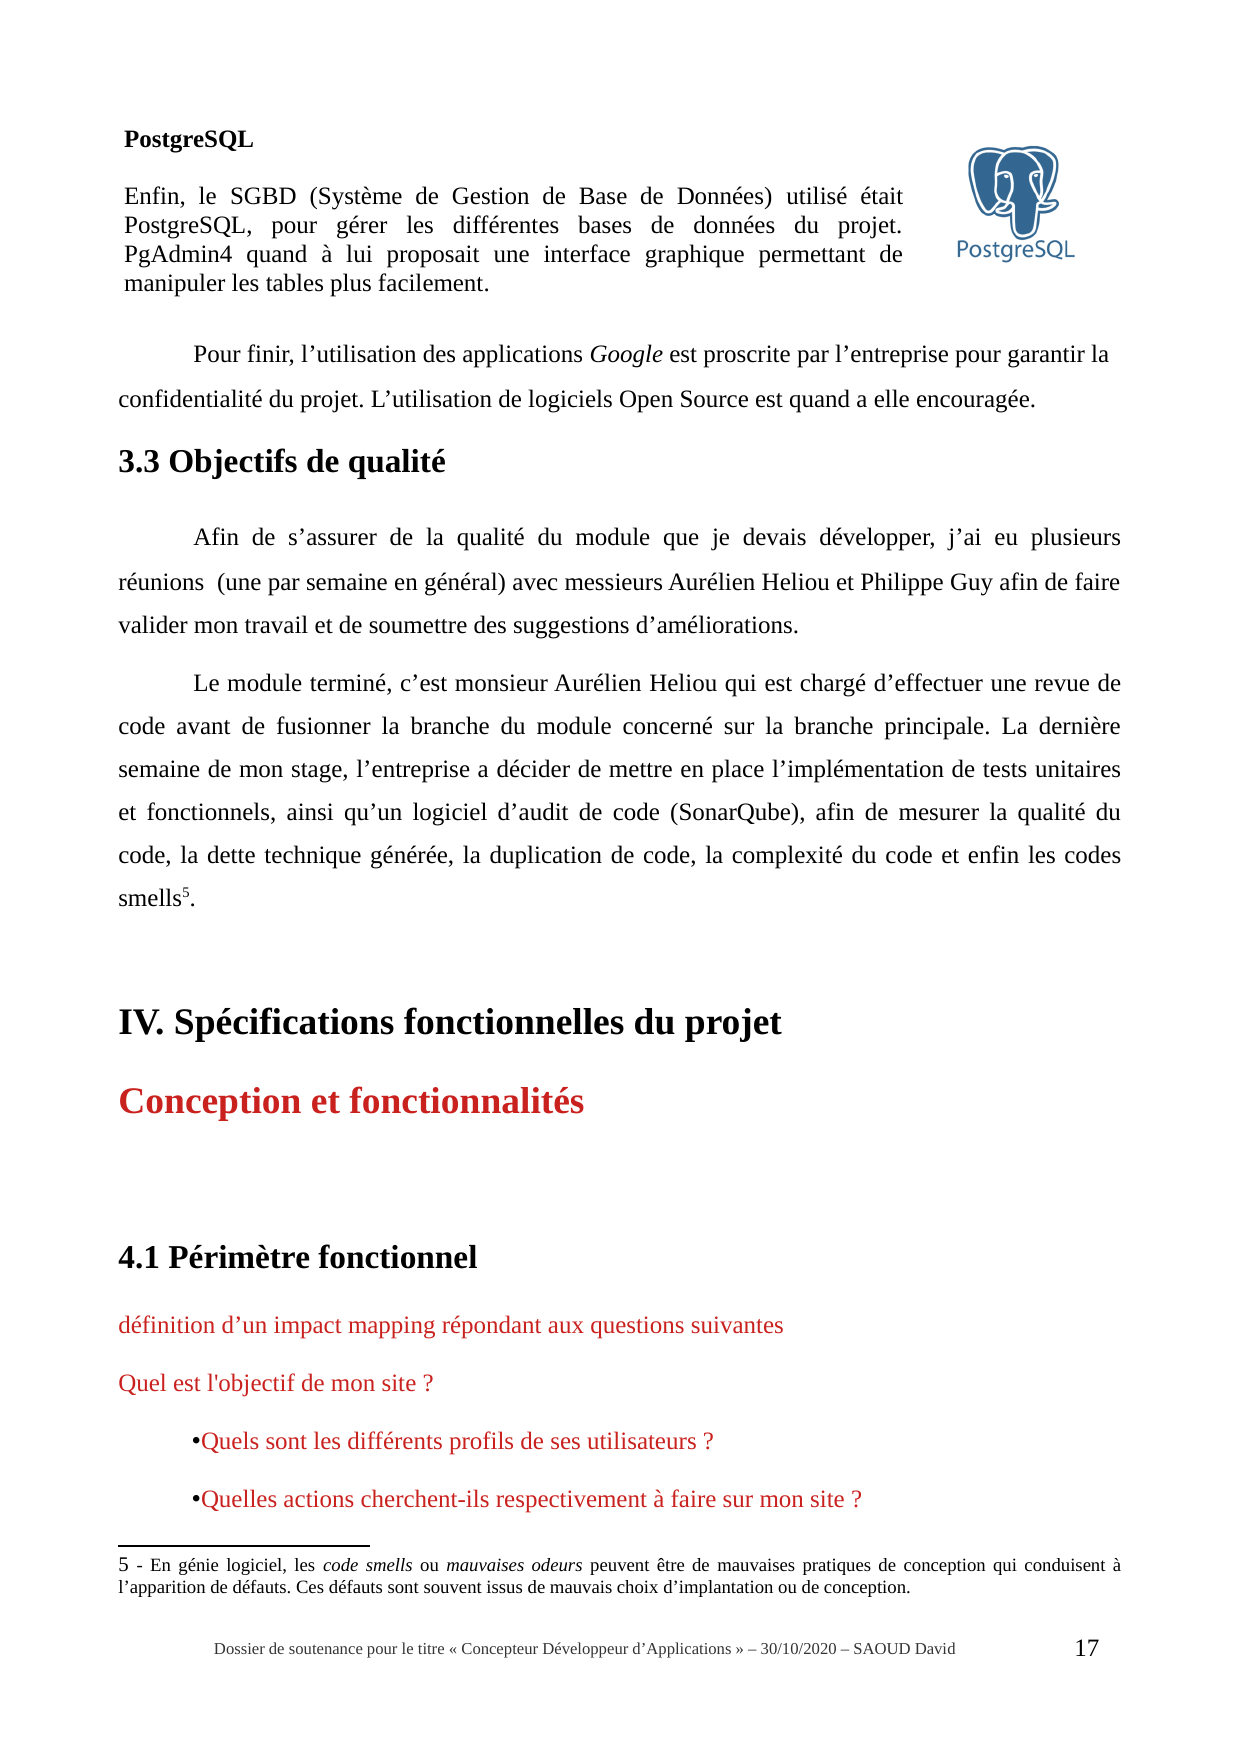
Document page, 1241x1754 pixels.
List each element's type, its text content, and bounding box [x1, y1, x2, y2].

subtitle 3.3 Objectifs de qualité [118, 442, 1122, 480]
subtitle 4.1 Périmètre fonctionnel [118, 1238, 1122, 1276]
list Quels sont les différents profils de ses utilisateurs ? [118, 1426, 1122, 1455]
text définition d’un impact mapping répondant aux questions suivantes [118, 1310, 1122, 1339]
subtitle IV. Spécifications fonctionnelles du projet [118, 999, 1122, 1042]
text Conception et fonctionnalités [118, 1079, 1122, 1122]
text Quel est l'objectif de mon site ? [118, 1368, 1122, 1397]
text - En génie logiciel, les code smells ou mauvaises odeurs peuvent être de mauvaises pratiques de conception qui conduisent à l’apparition de défauts. Ces défauts sont souvent issus de mauvais choix d’implantation ou de conception. [118, 1552, 1122, 1598]
picture [955, 142, 1077, 264]
list Quelles actions cherchent-ils respectivement à faire sur mon site ? [118, 1484, 1122, 1513]
table_header PostgreSQL Enfin, le SGBD (Système de Gestion de Base de Données) utilisé était PostgreSQL, pour gérer les différentes bases de données du projet. PgAdmin4 quand à lui proposait une interface graphique permettant de manipuler les tables plus facilement. [118, 118, 909, 302]
table_header [909, 118, 1122, 302]
text Pour finir, l’utilisation des applications Google est proscrite par l’entreprise pour garantir la confidentialité du projet. L’utilisation de logiciels Open Source est quand a elle encouragée. [118, 331, 1122, 413]
text Le module terminé, c’est monsieur Aurélien Heliou qui est chargé d’effectuer une revue de code avant de fusionner la branche du module concerné sur la branche principale. La dernière semaine de mon stage, l’entreprise a décider de mettre en place l’implémentation de tests unitaires et fonctionnels, ainsi qu’un logiciel d’audit de code (SonarQube), afin de mesurer la qualité du code, la dette technique générée, la duplication de code, la complexité du code et enfin les codes smells. [118, 668, 1122, 912]
text Afin de s’assurer de la qualité du module que je devais développer, j’ai eu plusieurs réunions (une par semaine en général) avec messieurs Aurélien Heliou et Philippe Guy afin de faire valider mon travail et de soumettre des suggestions d’améliorations. [118, 514, 1122, 639]
